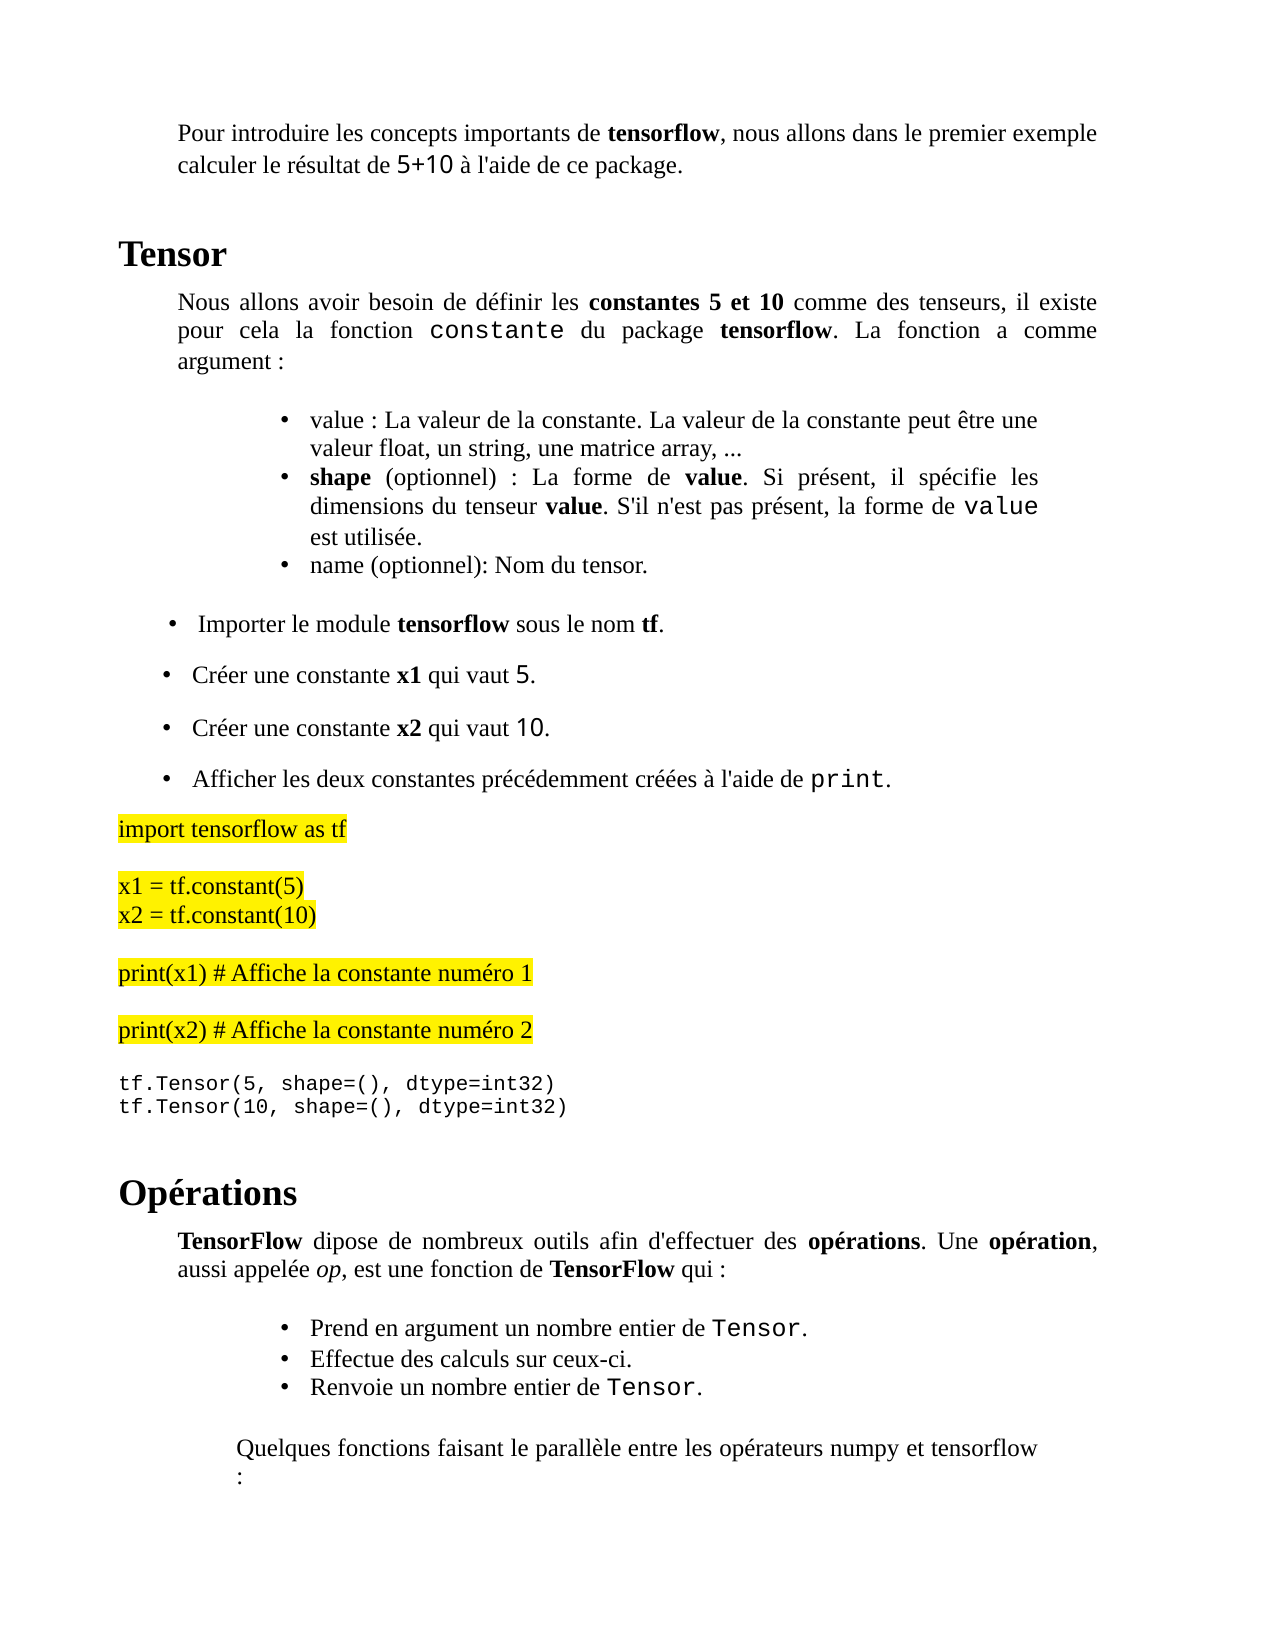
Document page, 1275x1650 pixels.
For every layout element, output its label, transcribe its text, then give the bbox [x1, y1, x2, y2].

list value : La valeur de la constante. La valeur de la constante peut être une valeur float, un string, une matrice array, ... [280, 405, 1039, 462]
text tf.Tensor(10, shape=(), dtype=int32) [118, 1096, 1157, 1120]
text Quelques fonctions faisant le parallèle entre les opérateurs numpy et tensorflow : [236, 1433, 1039, 1490]
list Renvoie un nombre entier de Tensor. [280, 1372, 1039, 1403]
list Effectue des calculs sur ceux-ci. [280, 1344, 1039, 1372]
list Prend en argument un nombre entier de Tensor. [280, 1313, 1039, 1344]
text print(x1) # Affiche la constante numéro 1 [118, 958, 1157, 986]
subtitle Opérations [118, 1170, 1157, 1213]
list Créer une constante x2 qui vaut 10. [162, 710, 1157, 744]
text TensorFlow dipose de nombreux outils afin d'effectuer des opérations. Une opération, aussi appelée op, est une fonction de TensorFlow qui : [177, 1226, 1098, 1283]
text tf.Tensor(5, shape=(), dtype=int32) [118, 1073, 1157, 1096]
text import tensorflow as tf [118, 814, 1157, 843]
list name (optionnel): Nom du tensor. [280, 551, 1039, 579]
text Nous allons avoir besoin de définir les constantes 5 et 10 comme des tenseurs, il existe pour cela la fonction constante du package tensorflow. La fonction a comme argument : [177, 287, 1098, 375]
text x1 = tf.constant(5) [118, 871, 1157, 900]
list Afficher les deux constantes précédemment créées à l'aide de print. [162, 764, 1157, 795]
text x2 = tf.constant(10) [118, 900, 1157, 929]
list Créer une constante x1 qui vaut 5. [162, 656, 1157, 690]
list shape (optionnel) : La forme de value. Si présent, il spécifie les dimensions du tenseur value. S'il n'est pas présent, la forme de value est utilisée. [280, 462, 1039, 551]
text print(x2) # Affiche la constante numéro 2 [118, 1015, 1157, 1044]
subtitle Tensor [118, 231, 1157, 274]
list Importer le module tensorflow sous le nom tf. [168, 609, 1039, 637]
text Pour introduire les concepts importants de tensorflow, nous allons dans le premier exemple calculer le résultat de 5+10 à l'aide de ce package. [177, 118, 1098, 181]
